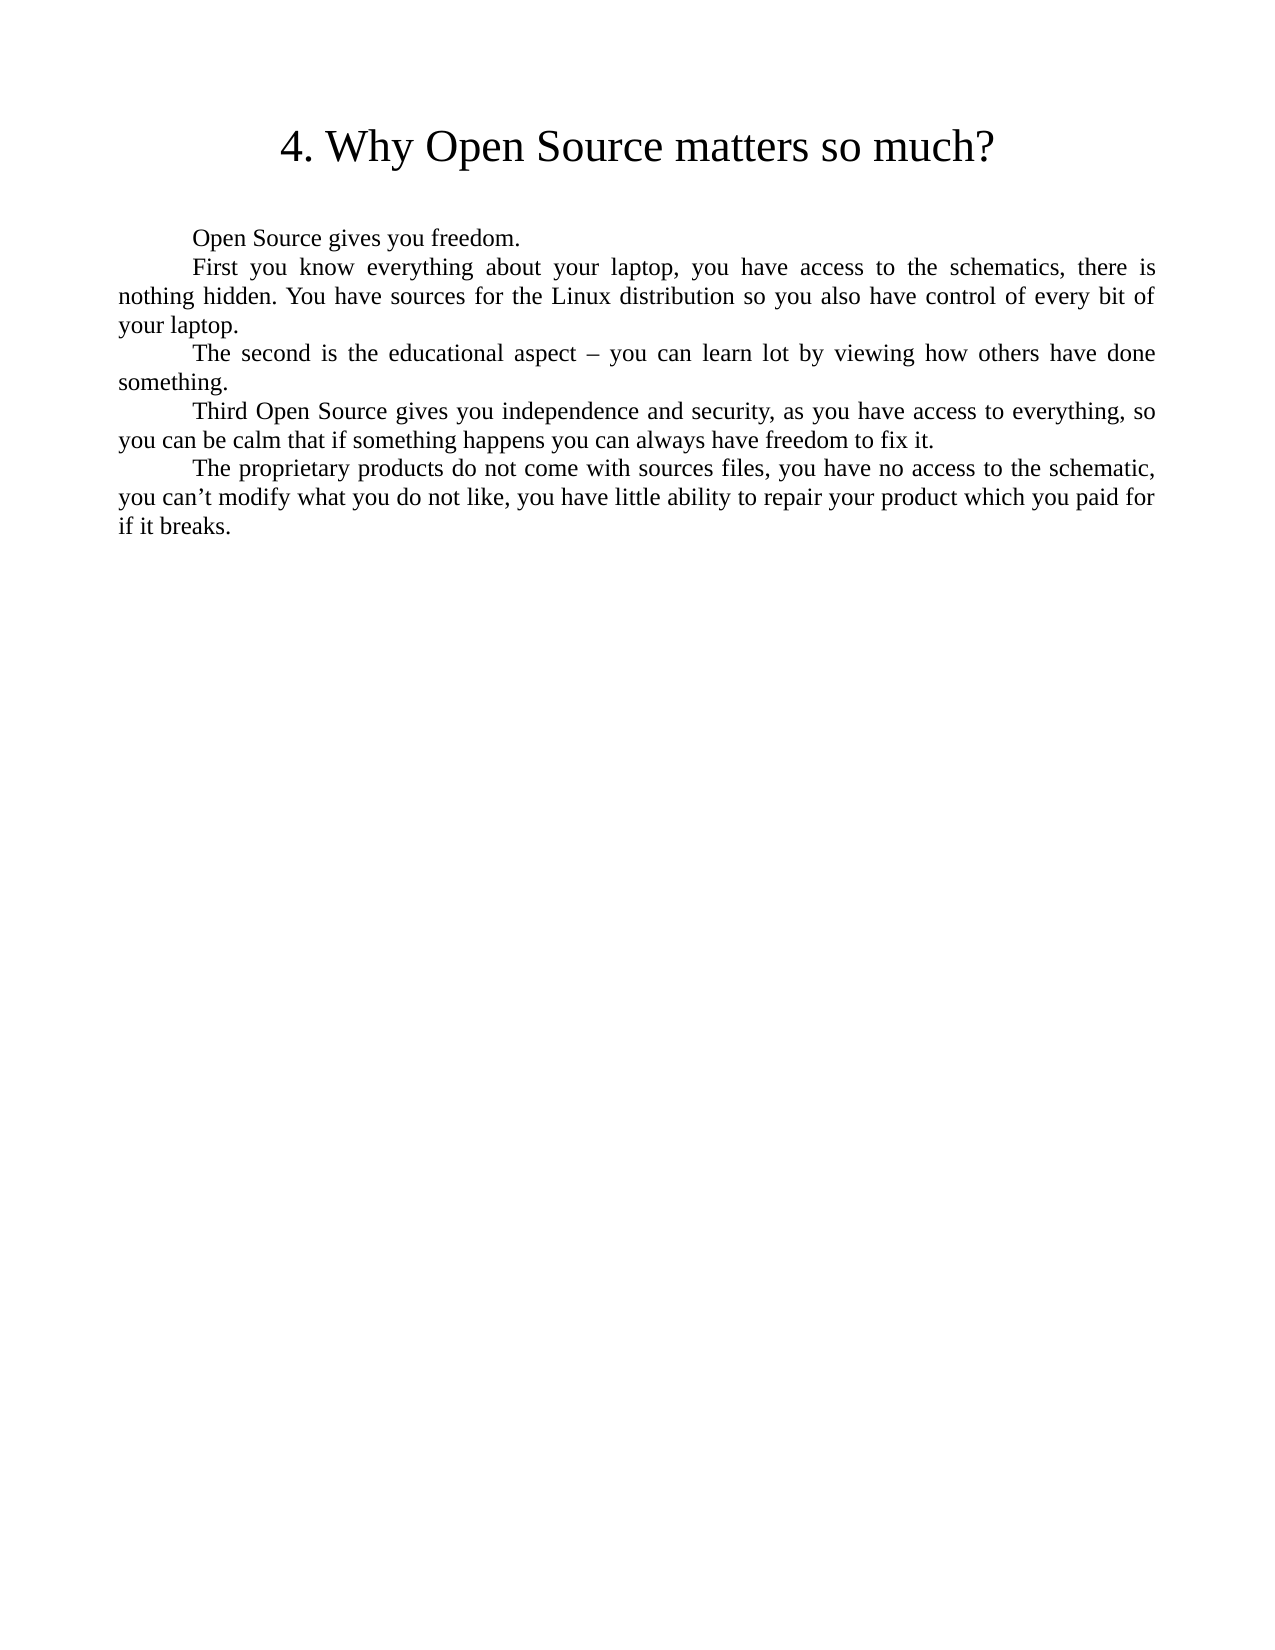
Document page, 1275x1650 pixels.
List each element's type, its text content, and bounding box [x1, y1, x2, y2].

text The second is the educational aspect – you can learn lot by viewing how others have done something. [118, 338, 1157, 396]
text First you know everything about your laptop, you have access to the schematics, there is nothing hidden. You have sources for the Linux distribution so you also have control of every bit of your laptop. [118, 252, 1157, 338]
text Open Source gives you freedom. [118, 223, 1157, 252]
text Third Open Source gives you independence and security, as you have access to everything, so you can be calm that if something happens you can always have freedom to fix it. [118, 396, 1157, 453]
text 4. Why Open Source matters so much? [118, 118, 1157, 171]
text The proprietary products do not come with sources files, you have no access to the schematic, you can’t modify what you do not like, you have little ability to repair your product which you paid for if it breaks. [118, 453, 1157, 540]
